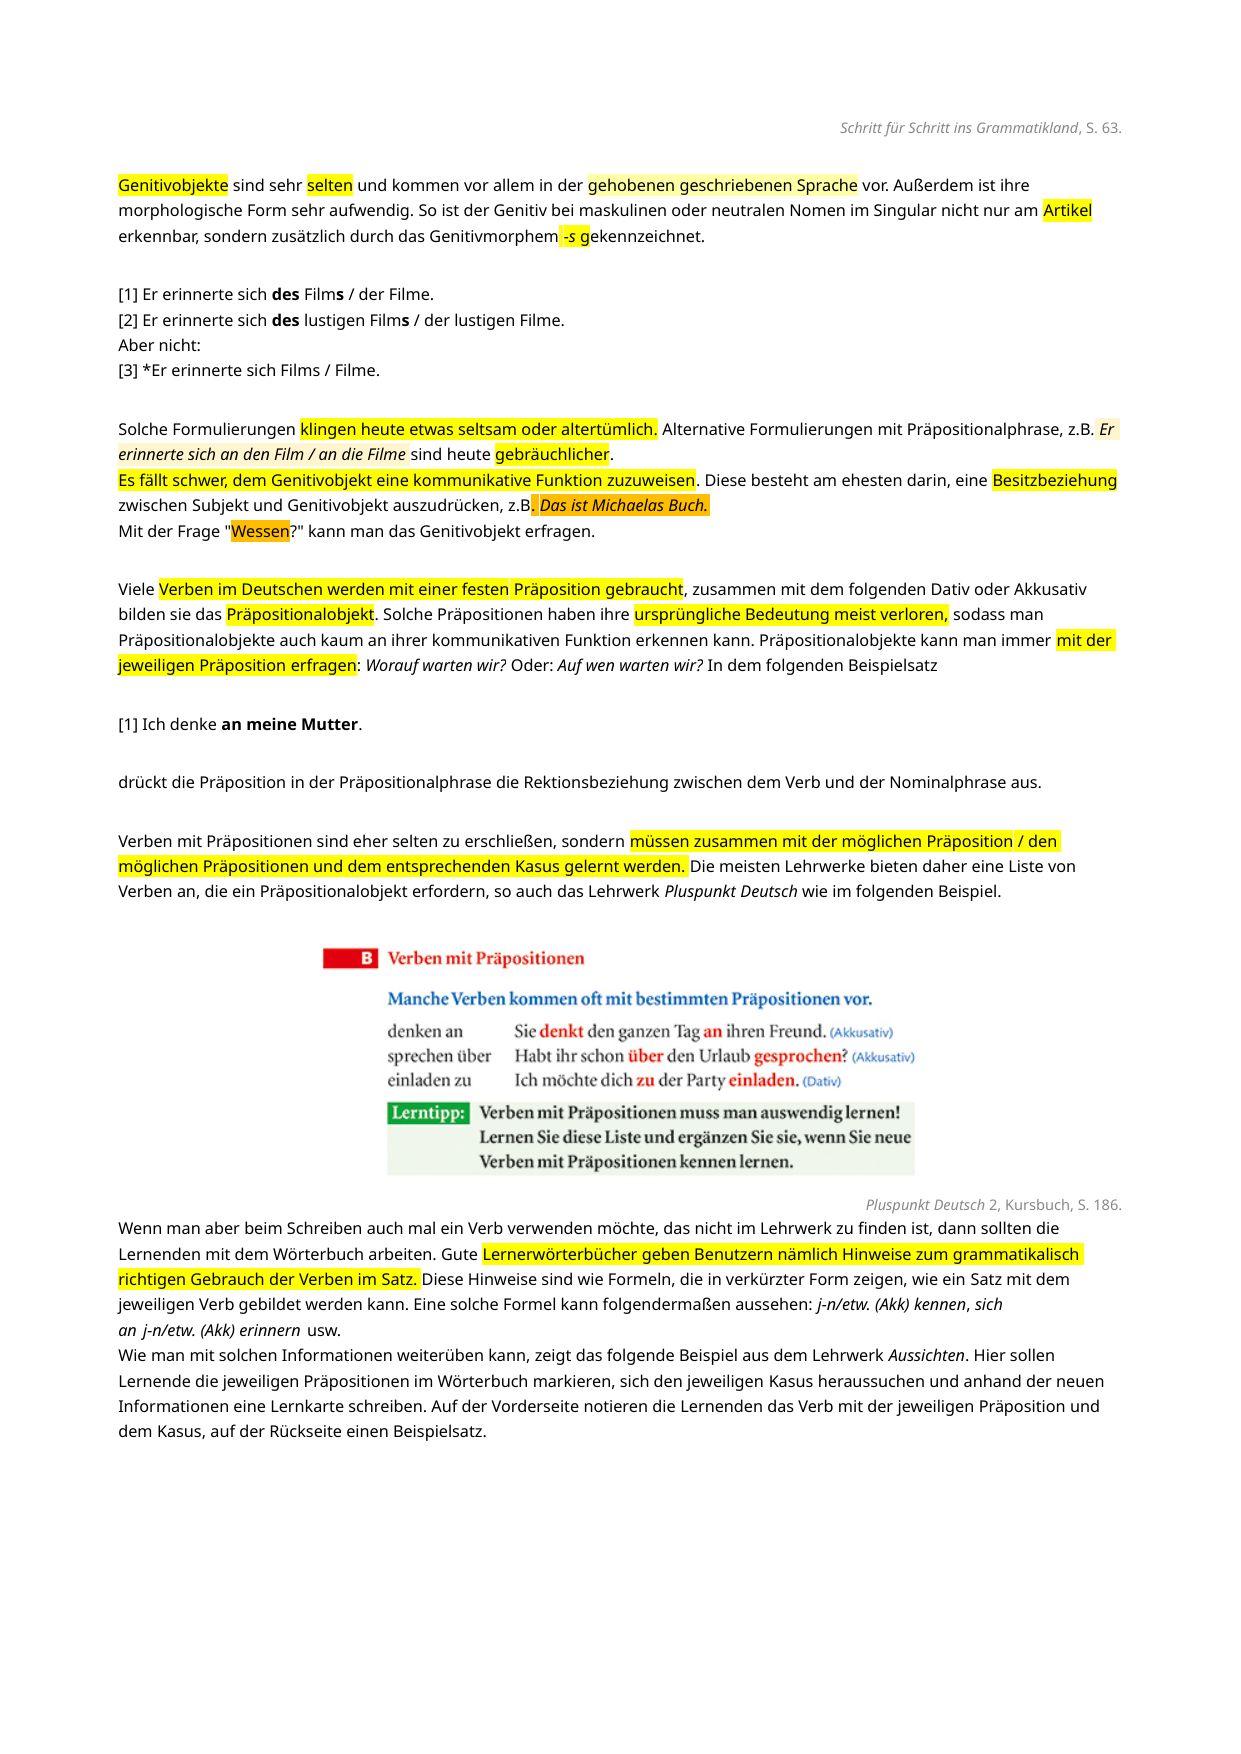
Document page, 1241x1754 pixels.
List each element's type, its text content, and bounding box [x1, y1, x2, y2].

text Es fällt schwer, dem Genitivobjekt eine kommunikative Funktion zuzuweisen. Diese besteht am ehesten darin, eine Besitzbeziehung zwischen Subjekt und Genitivobjekt auszudrücken, z.B. Das ist Michaelas Buch. [118, 469, 1122, 516]
text Wenn man aber beim Schreiben auch mal ein Verb verwenden möchte, das nicht im Lehrwerk zu finden ist, dann sollten die Lernenden mit dem Wörterbuch arbeiten. Gute Lernerwörterbücher geben Benutzern nämlich Hinweise zum grammatikalisch richtigen Gebrauch der Verben im Satz. Diese Hinweise sind wie Formeln, die in verkürzter Form zeigen, wie ein Satz mit dem jeweiligen Verb gebildet werden kann. Eine solche Formel kann folgendermaßen aussehen: j-n/etw. (Akk) kennen, sich an j-n/etw. (Akk) erinnern usw. [118, 1217, 1122, 1341]
text [1] Ich denke an meine Mutter. [118, 713, 1122, 735]
picture [312, 938, 928, 1191]
text Mit der Frage "Wessen?" kann man das Genitivobjekt erfragen. [118, 519, 1122, 542]
text [1] Er erinnerte sich des Films / der Filme. [118, 283, 1122, 305]
text Wie man mit solchen Informationen weiterüben kann, zeigt das folgende Beispiel aus dem Lehrwerk Aussichten. Hier sollen Lernende die jeweiligen Präpositionen im Wörterbuch markieren, sich den jeweiligen Kasus heraussuchen und anhand der neuen Informationen eine Lernkarte schreiben. Auf der Vorderseite notieren die Lernenden das Verb mit der jeweiligen Präposition und dem Kasus, auf der Rückseite einen Beispielsatz. [118, 1344, 1122, 1443]
text Genitivobjekte sind sehr selten und kommen vor allem in der gehobenen geschriebenen Sprache vor. Außerdem ist ihre morphologische Form sehr aufwendig. So ist der Genitiv bei maskulinen oder neutralen Nomen im Singular nicht nur am Artikel erkennbar, sondern zusätzlich durch das Genitivmorphem -s gekennzeichnet. [118, 174, 1122, 247]
text Viele Verben im Deutschen werden mit einer festen Präposition gebraucht, zusammen mit dem folgenden Dativ oder Akkusativ bilden sie das Präpositionalobjekt. Solche Präpositionen haben ihre ursprüngliche Bedeutung meist verloren, sodass man Präpositionalobjekte auch kaum an ihrer kommunikativen Funktion erkennen kann. Präpositionalobjekte kann man immer mit der jeweiligen Präposition erfragen: Worauf warten wir? Oder: Auf wen warten wir? In dem folgenden Beispielsatz [118, 578, 1122, 676]
text Verben mit Präpositionen sind eher selten zu erschließen, sondern müssen zusammen mit der möglichen Präposition / den möglichen Präpositionen und dem entsprechenden Kasus gelernt werden. Die meisten Lehrwerke bieten daher eine Liste von Verben an, die ein Präpositionalobjekt erfordern, so auch das Lehrwerk Pluspunkt Deutsch wie im folgenden Beispiel. [118, 829, 1122, 903]
text Schritt für Schritt ins Grammatikland, S. 63. [118, 118, 1122, 138]
text [2] Er erinnerte sich des lustigen Films / der lustigen Filme. [118, 309, 1122, 331]
text Pluspunkt Deutsch 2, Kursbuch, S. 186. [118, 1194, 1122, 1214]
text Solche Formulierungen klingen heute etwas seltsam oder altertümlich. Alternative Formulierungen mit Präpositionalphrase, z.B. Er erinnerte sich an den Film / an die Filme sind heute gebräuchlicher. [118, 418, 1122, 466]
text drückt die Präposition in der Präpositionalphrase die Rektionsbeziehung zwischen dem Verb und der Nominalphrase aus. [118, 771, 1122, 793]
text [3] *Er erinnerte sich Films / Filme. [118, 359, 1122, 382]
text Aber nicht: [118, 334, 1122, 356]
